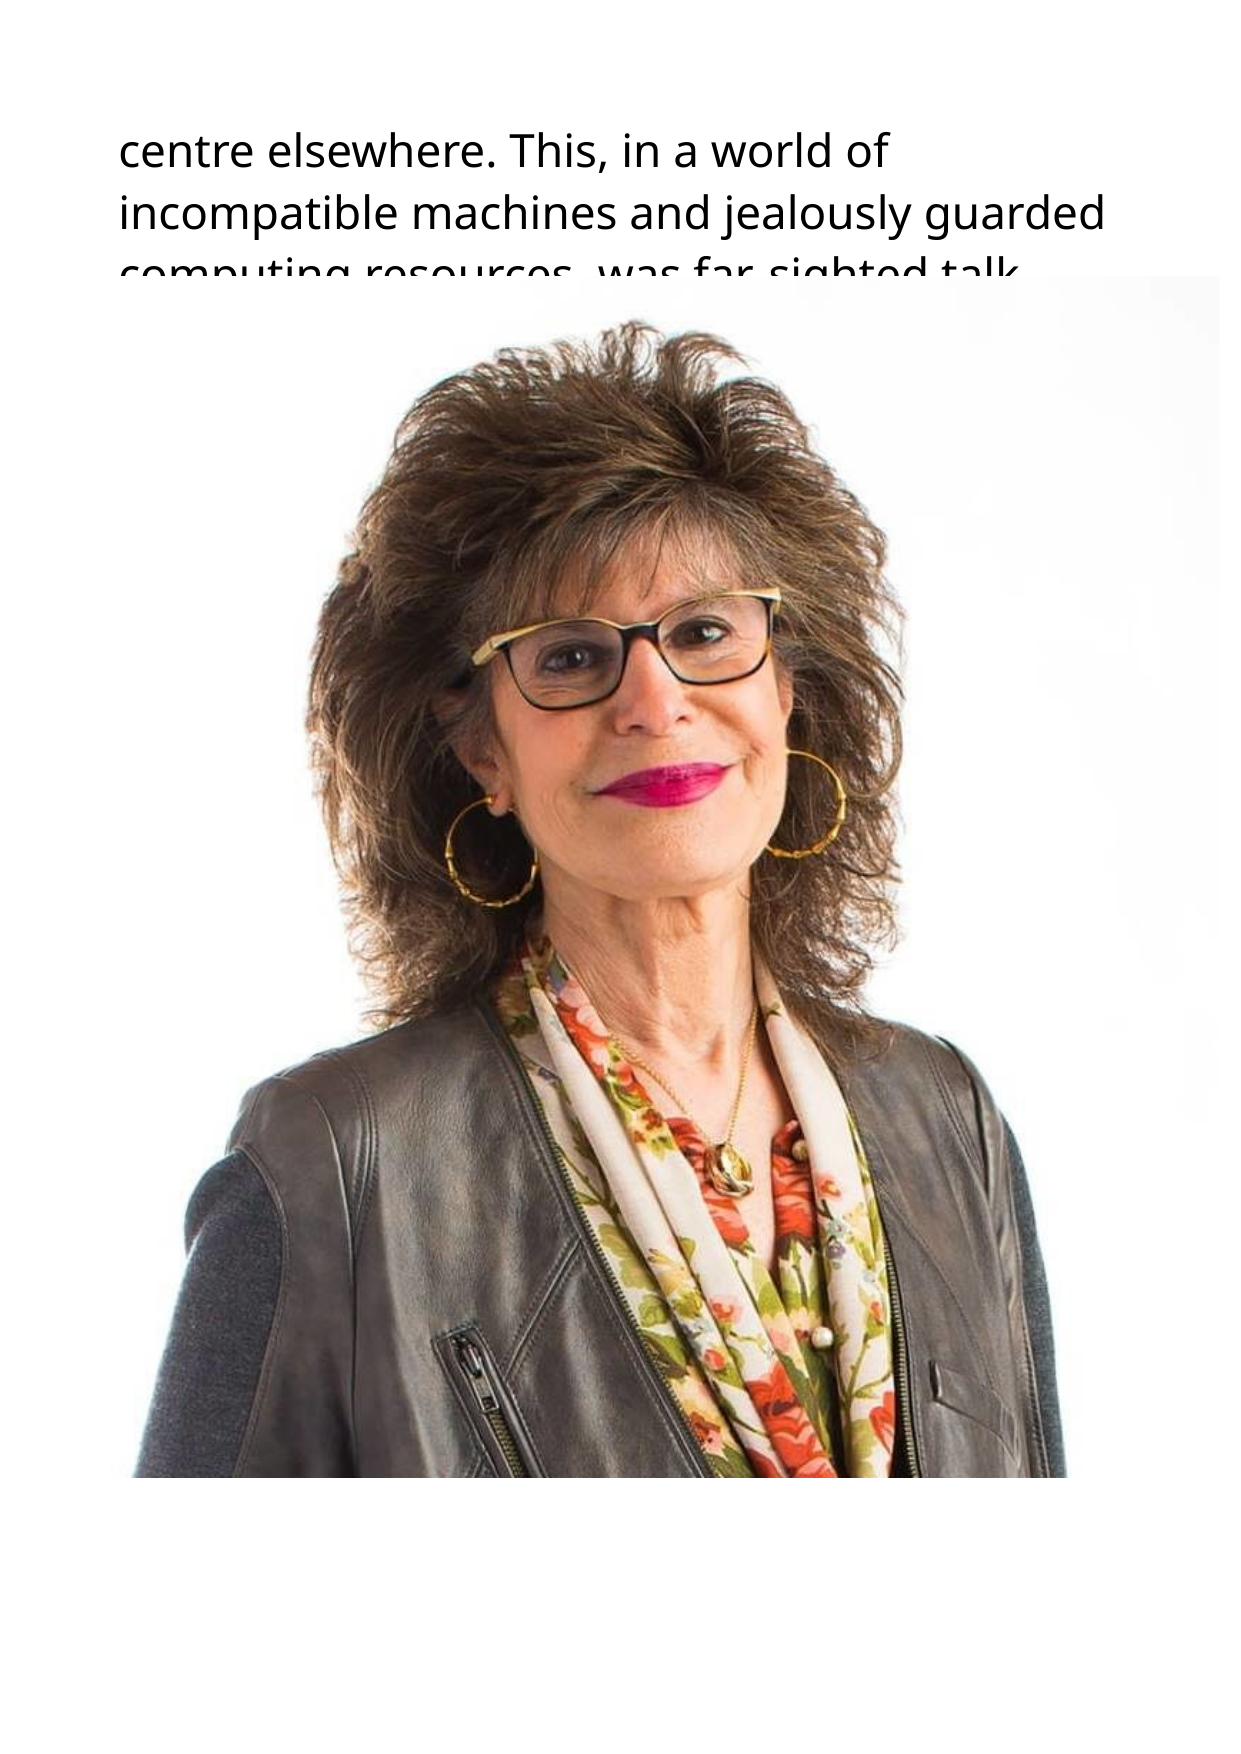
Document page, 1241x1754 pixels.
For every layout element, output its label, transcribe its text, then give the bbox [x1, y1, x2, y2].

picture [20, 276, 1220, 1478]
text At the core of Licklider’s thinking was an emphasis on collaboration. Licklider posited a future scenario in which a researcher at one research centre could find a useful computer resource over the network from a research centre elsewhere. This, in a world of incompatible machines and jealously guarded computing resources, was far-sighted talk indeed. [118, 118, 1122, 276]
